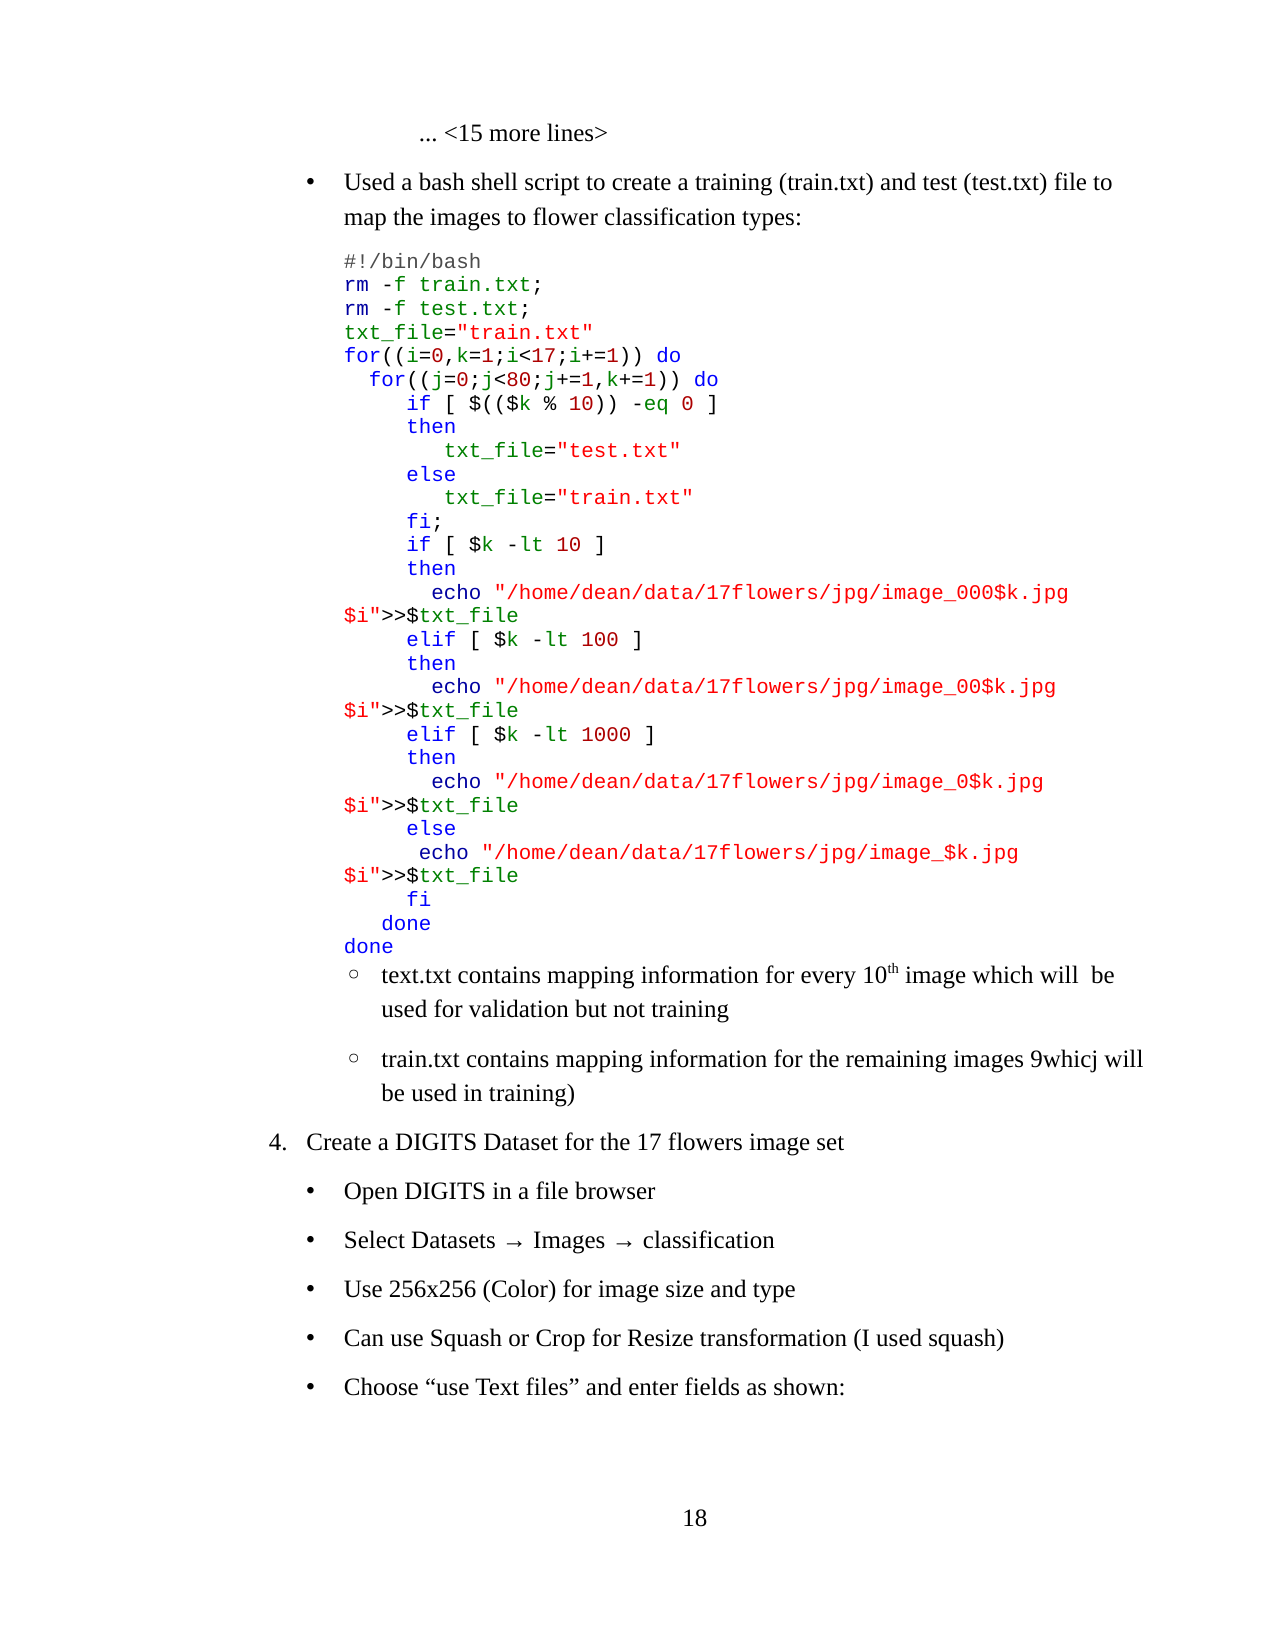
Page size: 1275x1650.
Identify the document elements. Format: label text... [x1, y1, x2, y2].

text if [ $k -lt 10 ] [344, 534, 1158, 558]
text rm -f test.txt; [344, 298, 1158, 322]
text then [344, 747, 1158, 771]
list Create a DIGITS Dataset for the 17 flowers image set [269, 1127, 1158, 1156]
list Use 256x256 (Color) for image size and type [306, 1274, 1158, 1303]
list text.txt contains mapping information for every 10th image which will be used for validation but not training [344, 960, 1158, 1023]
text elif [ $k -lt 1000 ] [344, 724, 1158, 747]
text for((j=0;j<80;j+=1,k+=1)) do [344, 369, 1158, 393]
text then [344, 653, 1158, 676]
text echo "/home/dean/data/17flowers/jpg/image_00$k.jpg $i">>$txt_file [344, 676, 1158, 724]
list Can use Squash or Crop for Resize transformation (I used squash) [306, 1323, 1158, 1352]
text fi [344, 889, 1158, 913]
text echo "/home/dean/data/17flowers/jpg/image_$k.jpg $i">>$txt_file [344, 842, 1158, 889]
list Used a bash shell script to create a training (train.txt) and test (test.txt) file to map the images to flower classification types: [306, 167, 1158, 230]
text for((i=0,k=1;i<17;i+=1)) do [344, 345, 1158, 369]
text txt_file="train.txt" [344, 322, 1158, 345]
text txt_file="test.txt" [344, 440, 1158, 463]
list #!/bin/bash [344, 251, 1158, 274]
list Open DIGITS in a file browser [306, 1176, 1158, 1205]
text elif [ $k -lt 100 ] [344, 629, 1158, 653]
list Select Datasets → Images → classification [306, 1225, 1158, 1254]
text then [344, 416, 1158, 440]
list Choose “use Text files” and enter fields as shown: [306, 1372, 1158, 1401]
text rm -f train.txt; [344, 274, 1158, 298]
text txt_file="train.txt" [344, 487, 1158, 511]
text else [344, 463, 1158, 487]
text fi; [344, 511, 1158, 534]
text then [344, 558, 1158, 582]
list train.txt contains mapping information for the remaining images 9whicj will be used in training) [344, 1044, 1158, 1107]
text if [ $(($k % 10)) -eq 0 ] [344, 393, 1158, 416]
text done [344, 936, 1158, 960]
text echo "/home/dean/data/17flowers/jpg/image_0$k.jpg $i">>$txt_file [344, 771, 1158, 818]
text done [344, 913, 1158, 936]
text echo "/home/dean/data/17flowers/jpg/image_000$k.jpg $i">>$txt_file [344, 582, 1158, 629]
list ... <15 more lines> [381, 118, 1158, 147]
text else [344, 818, 1158, 842]
